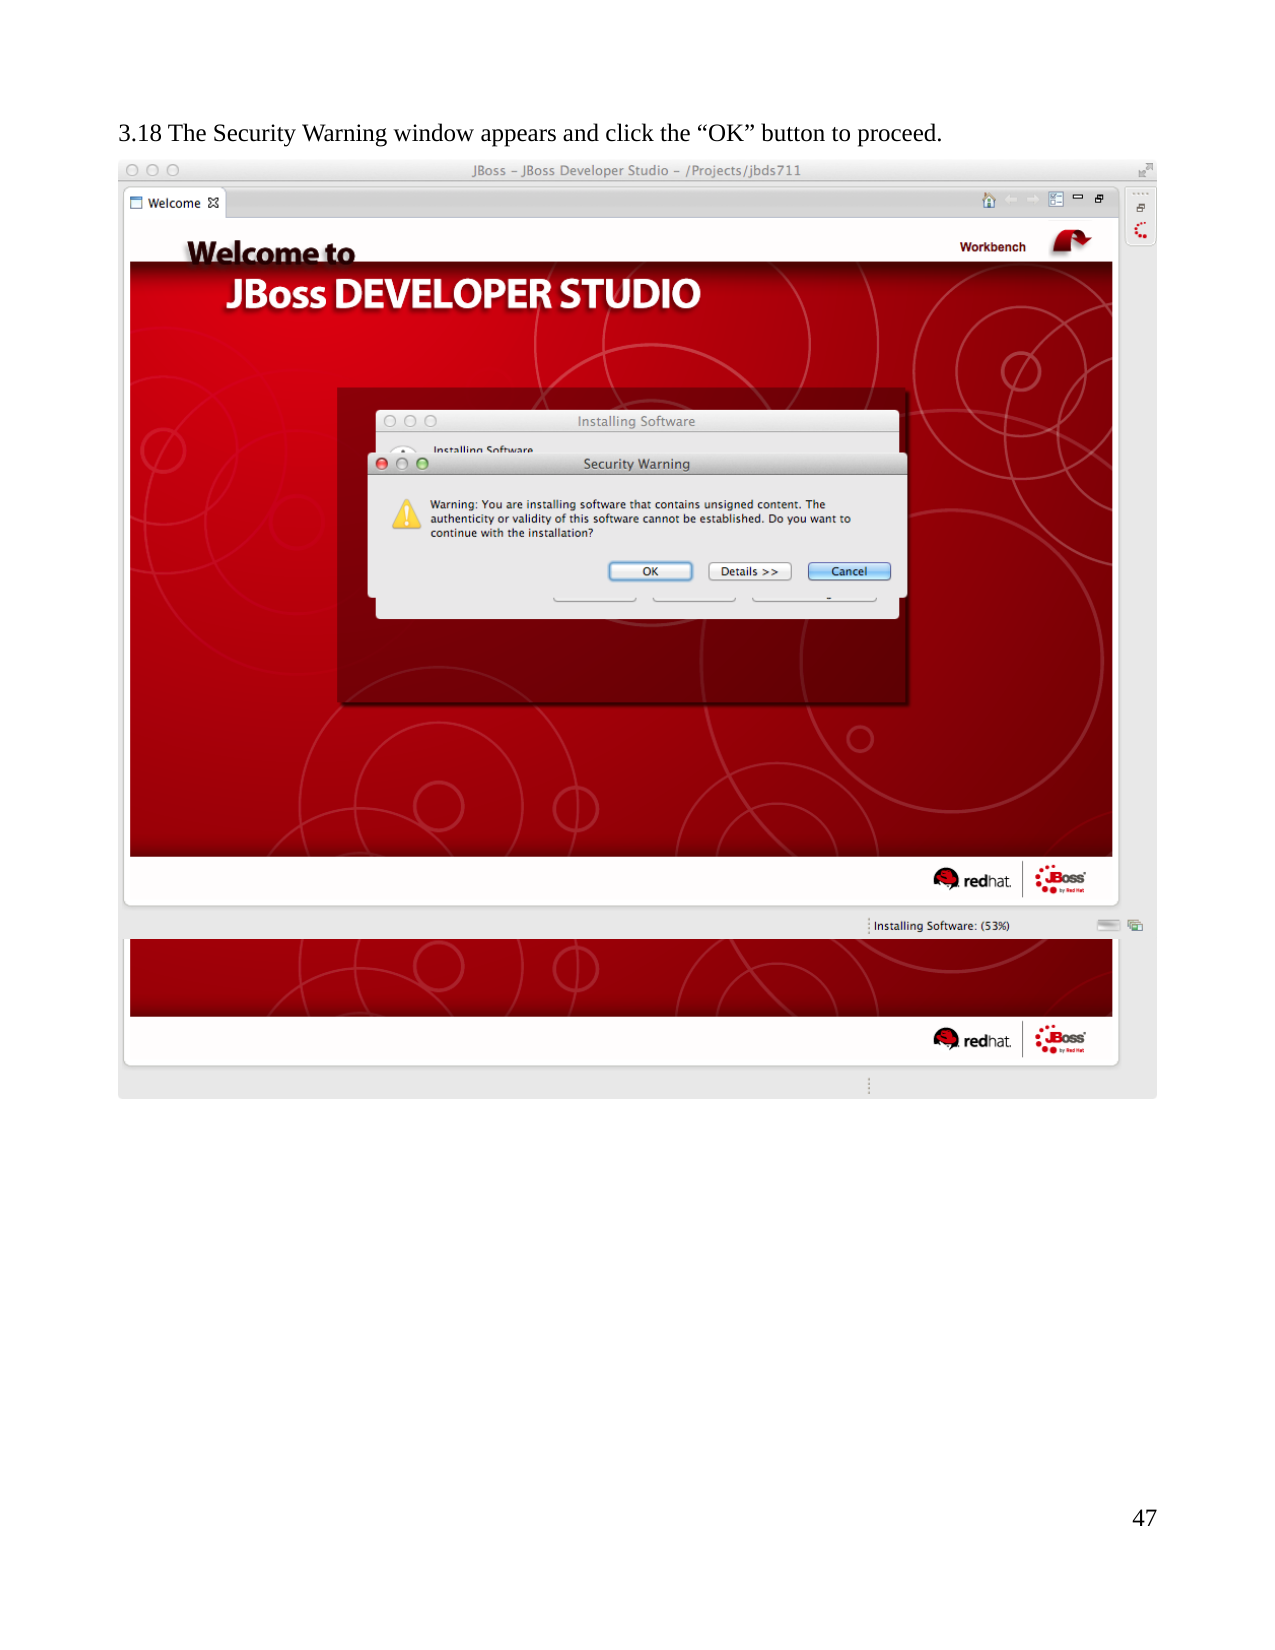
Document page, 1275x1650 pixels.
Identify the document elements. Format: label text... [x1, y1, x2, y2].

text 3.18 The Security Warning window appears and click the “OK” button to proceed. [118, 118, 1157, 147]
picture [118, 159, 1157, 1099]
